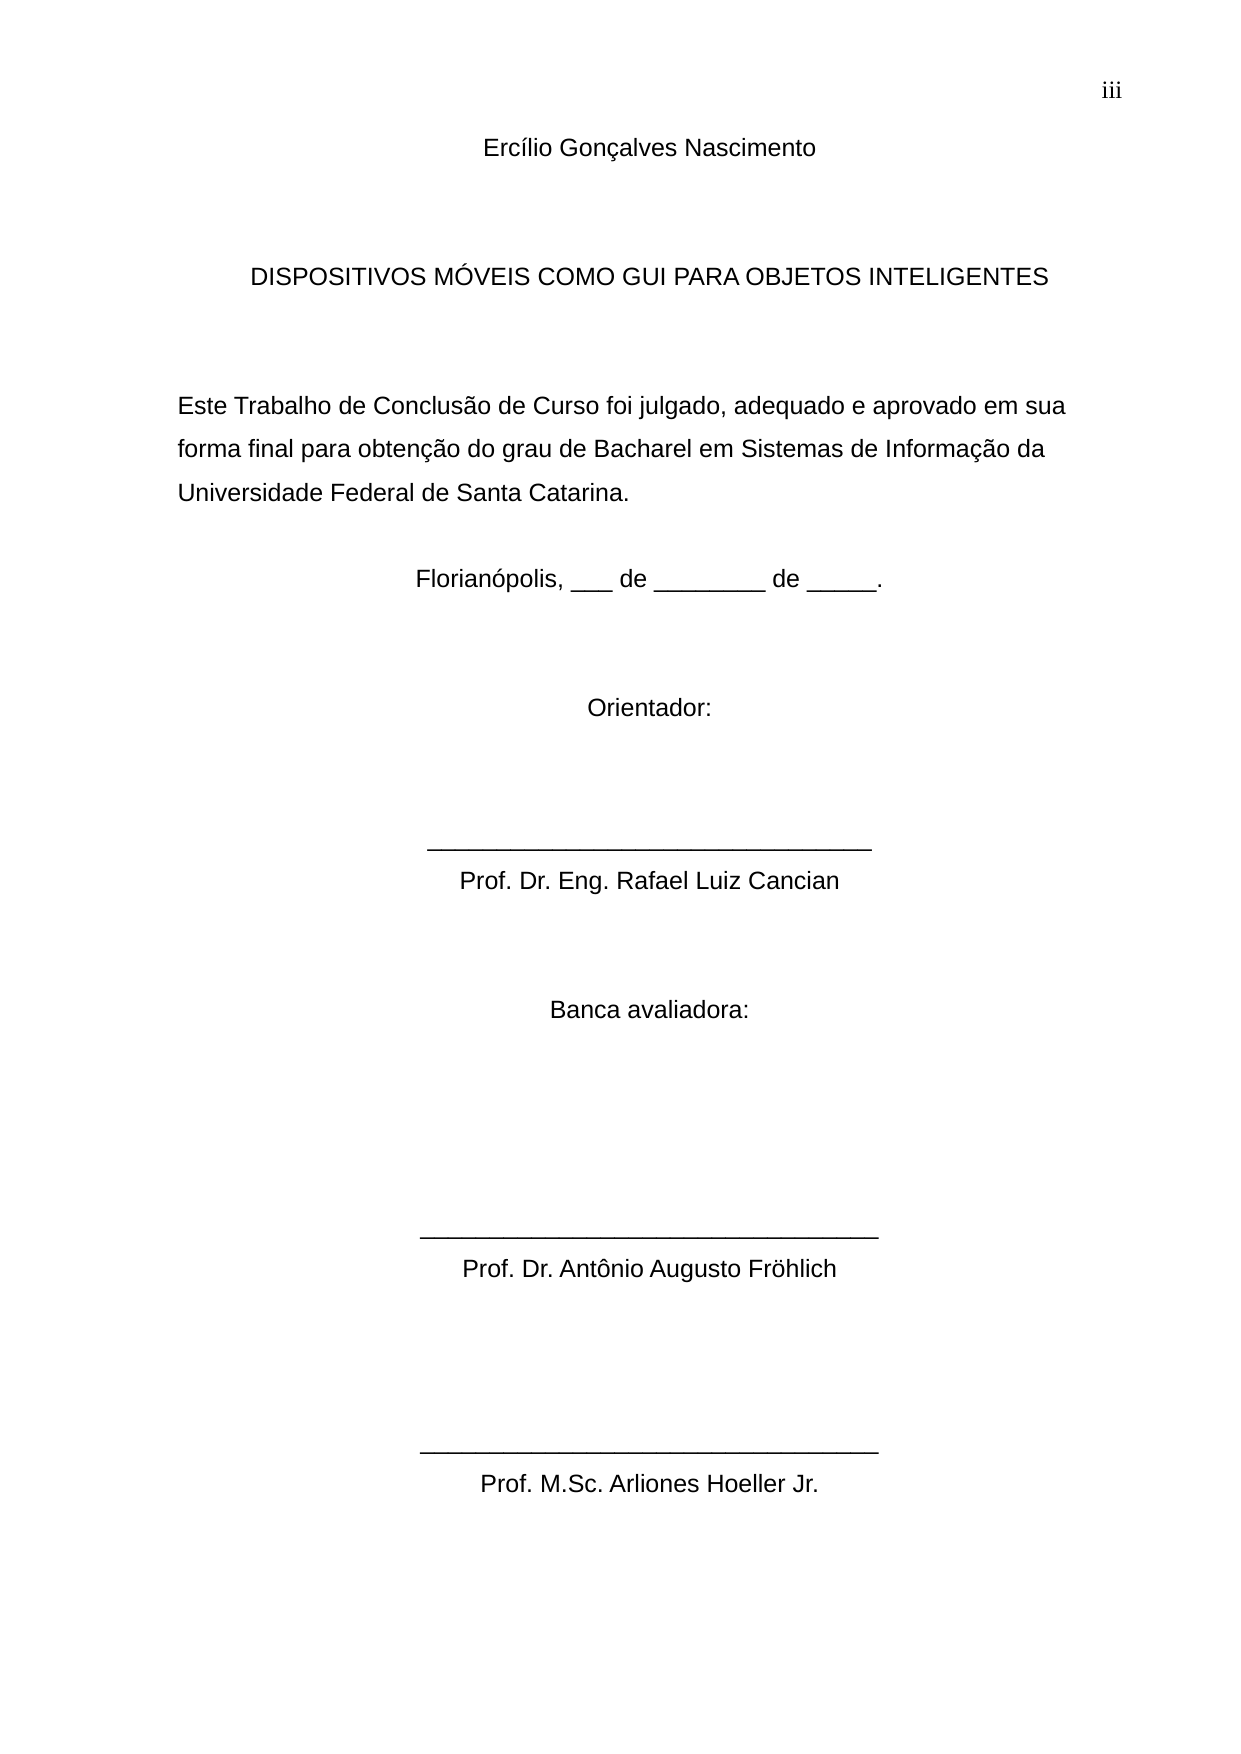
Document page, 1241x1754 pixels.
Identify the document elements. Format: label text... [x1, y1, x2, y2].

text Este Trabalho de Conclusão de Curso foi julgado, adequado e aprovado em sua [177, 391, 1122, 420]
text ________________________________ [177, 822, 1122, 851]
text Prof. M.Sc. Arliones Hoeller Jr. [177, 1469, 1122, 1498]
text Orientador: [177, 693, 1122, 722]
text _________________________________ [177, 1426, 1122, 1455]
text Universidade Federal de Santa Catarina. [177, 477, 1122, 506]
text _________________________________ [177, 1211, 1122, 1239]
text Prof. Dr. Antônio Augusto Fröhlich [177, 1254, 1122, 1282]
text Prof. Dr. Eng. Rafael Luiz Cancian [177, 866, 1122, 894]
text Ercílio Gonçalves Nascimento [177, 132, 1122, 161]
text Banca avaliadora: [177, 995, 1122, 1024]
text forma final para obtenção do grau de Bacharel em Sistemas de Informação da [177, 434, 1122, 463]
text DISPOSITIVOS MÓVEIS COMO GUI PARA OBJETOS INTELIGENTES [177, 262, 1122, 291]
text Florianópolis, ___ de ________ de _____. [177, 564, 1122, 592]
